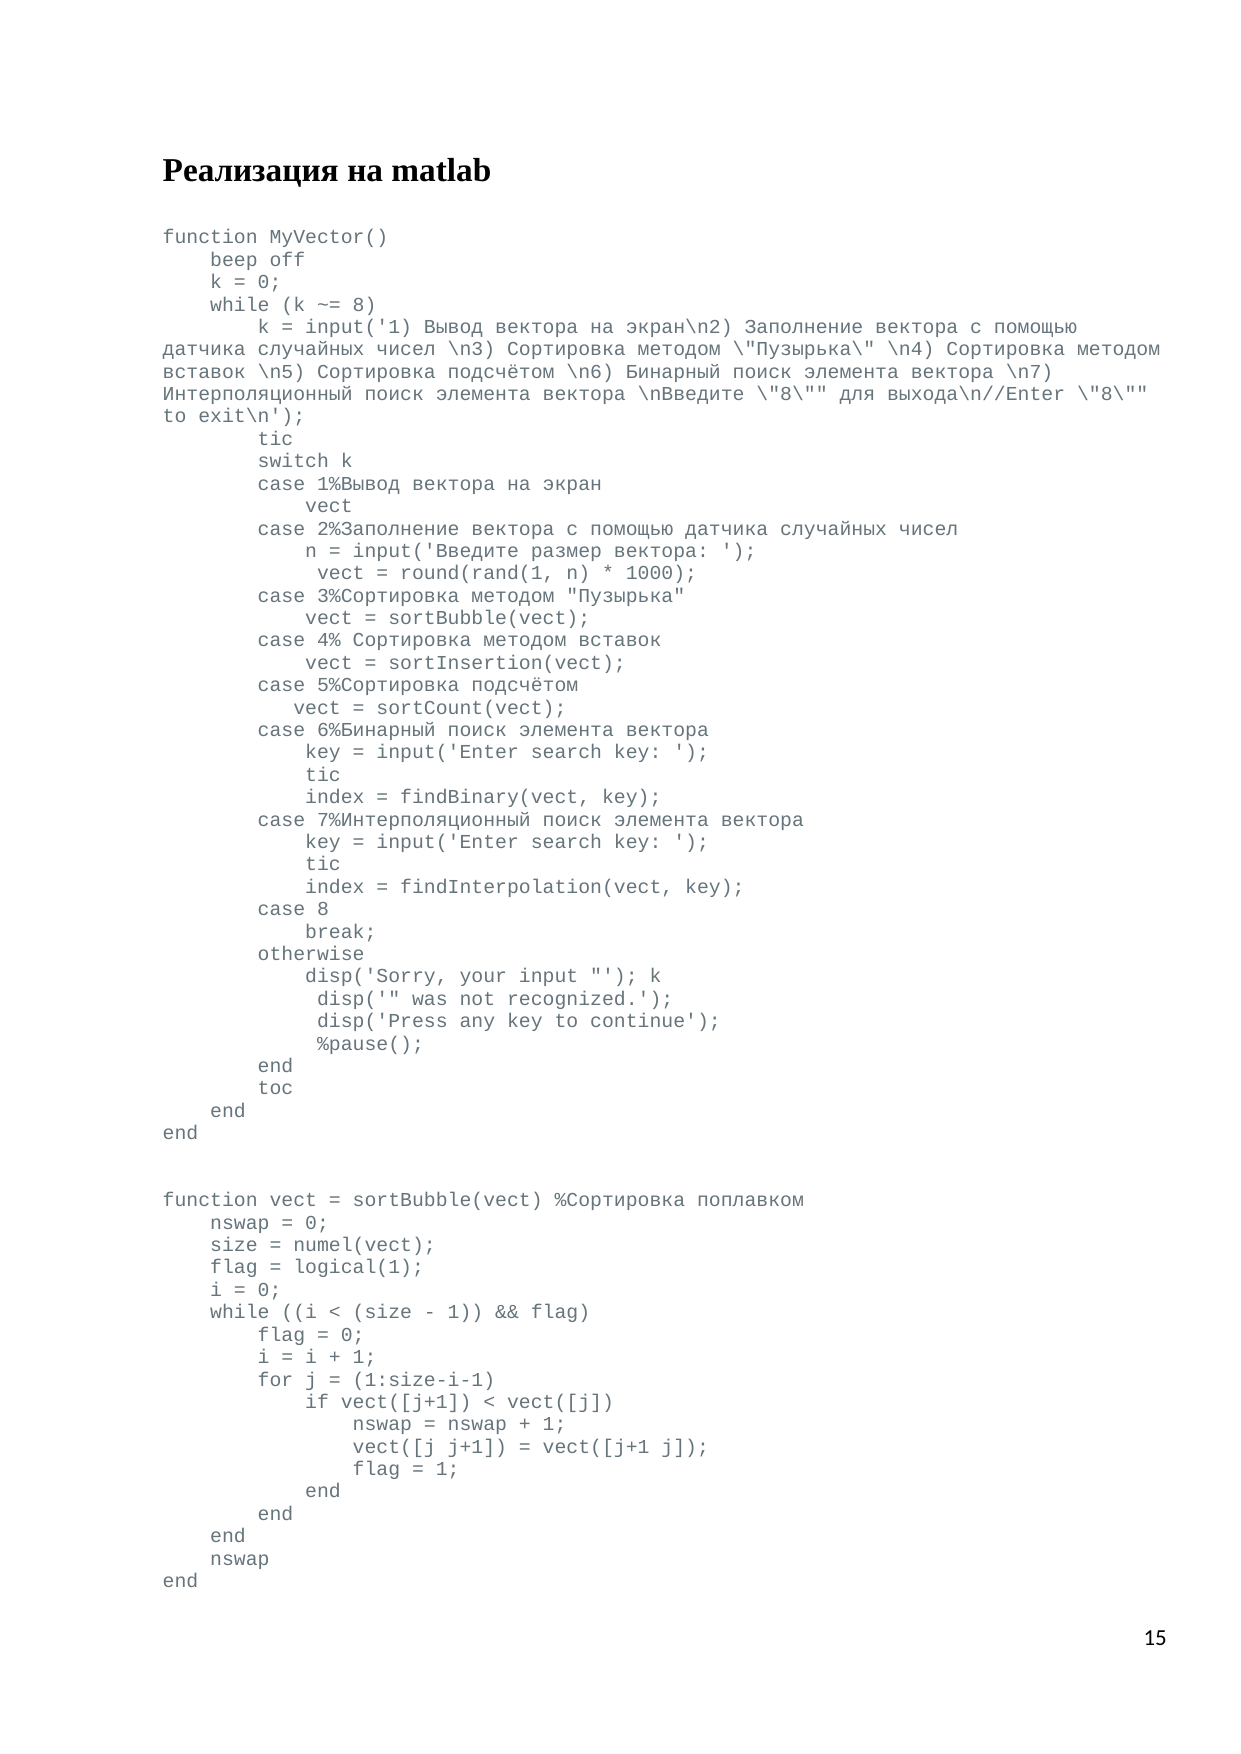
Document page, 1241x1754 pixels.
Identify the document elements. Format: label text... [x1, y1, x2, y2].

text case 1%Вывод вектора на экран [162, 474, 1166, 496]
text n = input('Введите размер вектора: '); [162, 541, 1166, 563]
text flag = 1; [162, 1459, 1166, 1481]
text k = 0; [162, 272, 1166, 294]
text end [162, 1571, 1166, 1593]
text while ((i < (size - 1)) && flag) [162, 1302, 1166, 1325]
text vect([j j+1]) = vect([j+1 j]); [162, 1437, 1166, 1459]
text size = numel(vect); [162, 1235, 1166, 1257]
text Реализация на matlab [162, 150, 1166, 188]
text flag = logical(1); [162, 1257, 1166, 1280]
text function vect = sortBubble(vect) %Сортировка поплавком [162, 1190, 1166, 1213]
text i = i + 1; [162, 1347, 1166, 1369]
text case 6%Бинарный поиск элемента вектора [162, 720, 1166, 742]
text vect = sortInsertion(vect); [162, 653, 1166, 675]
text end [162, 1504, 1166, 1526]
text vect [162, 496, 1166, 518]
text otherwise [162, 944, 1166, 966]
text disp('Sorry, your input "'); k [162, 966, 1166, 989]
text while (k ~= 8) [162, 294, 1166, 317]
text nswap [162, 1549, 1166, 1571]
text case 7%Интерполяционный поиск элемента вектора [162, 809, 1166, 832]
text key = input('Enter search key: '); [162, 832, 1166, 854]
text beep off [162, 250, 1166, 272]
text break; [162, 922, 1166, 944]
text i = 0; [162, 1280, 1166, 1302]
text for j = (1:size-i-1) [162, 1369, 1166, 1392]
text end [162, 1481, 1166, 1504]
text end [162, 1123, 1166, 1146]
text function MyVector() [162, 227, 1166, 250]
text if vect([j+1]) < vect([j]) [162, 1392, 1166, 1414]
text vect = sortBubble(vect); [162, 608, 1166, 630]
text toc [162, 1078, 1166, 1101]
text case 2%Заполнение вектора с помощью датчика случайных чисел [162, 518, 1166, 541]
text vect = sortCount(vect); [162, 698, 1166, 720]
text index = findInterpolation(vect, key); [162, 877, 1166, 899]
text tic [162, 854, 1166, 877]
text switch k [162, 451, 1166, 474]
text disp('Press any key to continue'); [162, 1011, 1166, 1033]
text nswap = 0; [162, 1213, 1166, 1235]
text index = findBinary(vect, key); [162, 787, 1166, 809]
text end [162, 1056, 1166, 1078]
text end [162, 1101, 1166, 1123]
text case 5%Сортировка подсчётом [162, 675, 1166, 698]
text tic [162, 429, 1166, 451]
text tic [162, 765, 1166, 787]
text flag = 0; [162, 1325, 1166, 1347]
text nswap = nswap + 1; [162, 1414, 1166, 1437]
text case 4% Сортировка методом вставок [162, 630, 1166, 653]
text case 8 [162, 899, 1166, 922]
text disp('" was not recognized.'); [162, 989, 1166, 1011]
text %pause(); [162, 1033, 1166, 1056]
text case 3%Сортировка методом "Пузырька" [162, 586, 1166, 608]
text k = input('1) Вывод вектора на экран\n2) Заполнение вектора с помощью датчика случайных чисел \n3) Сортировка методом \"Пузырька\" \n4) Сортировка методом вставок \n5) Сортировка подсчётом \n6) Бинарный поиск элемента вектора \n7) Интерполяционный поиск элемента вектора \nВведите \"8\"" для выхода\n//Enter \"8\"" to exit\n'); [162, 317, 1166, 429]
text vect = round(rand(1, n) * 1000); [162, 563, 1166, 586]
text key = input('Enter search key: '); [162, 742, 1166, 765]
text end [162, 1526, 1166, 1549]
